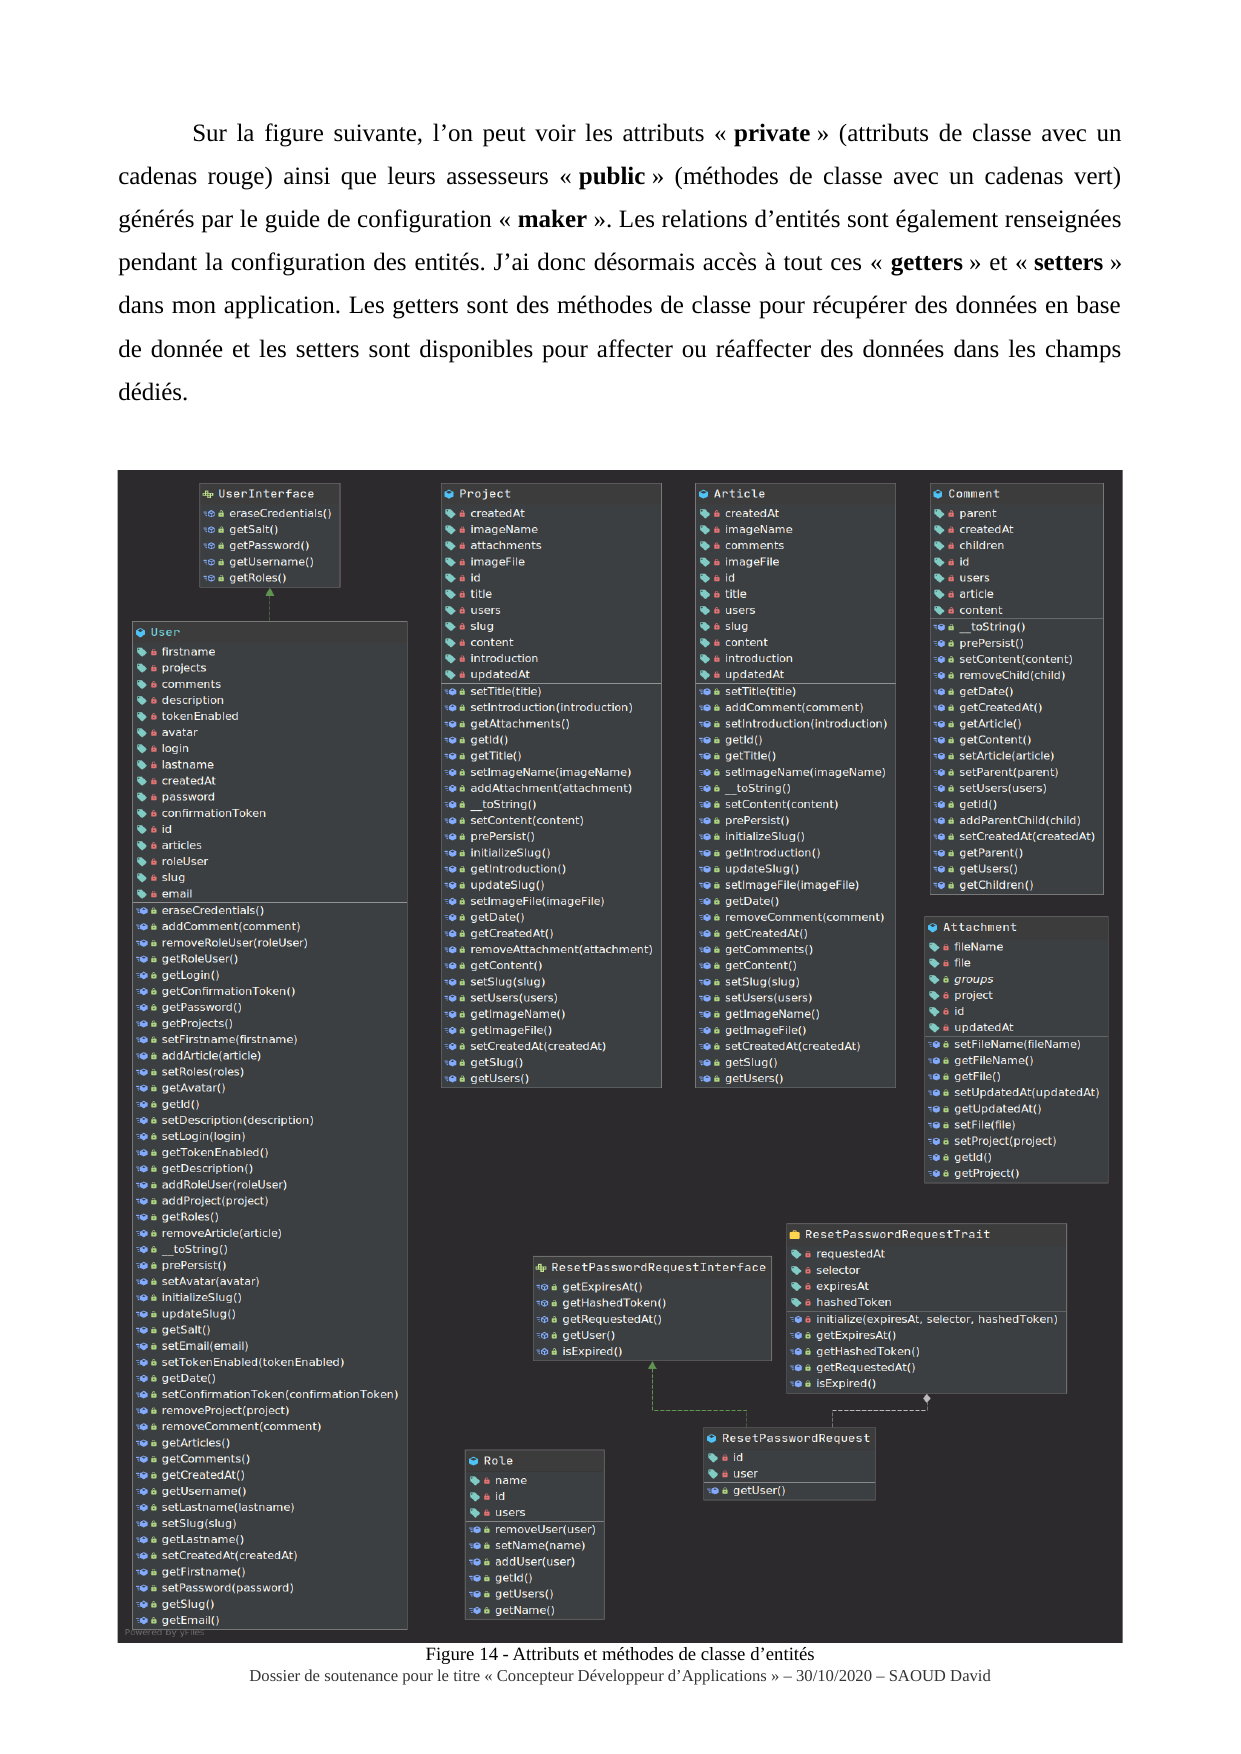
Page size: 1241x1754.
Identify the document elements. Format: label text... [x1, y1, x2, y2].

picture [117, 470, 1123, 1643]
text Sur la figure suivante, l’on peut voir les attributs « private » (attributs de classe avec un cadenas rouge) ainsi que leurs assesseurs « public » (méthodes de classe avec un cadenas vert) générés par le guide de configuration « maker ». Les relations d’entités sont également renseignées pendant la configuration des entités. J’ai donc désormais accès à tout ces « getters » et « setters » dans mon application. Les getters sont des méthodes de classe pour récupérer des données en base de donnée et les setters sont disponibles pour affecter ou réaffecter des données dans les champs dédiés. [118, 118, 1122, 406]
text Figure 14 - Attributs et méthodes de classe d’entités [118, 1643, 1122, 1664]
